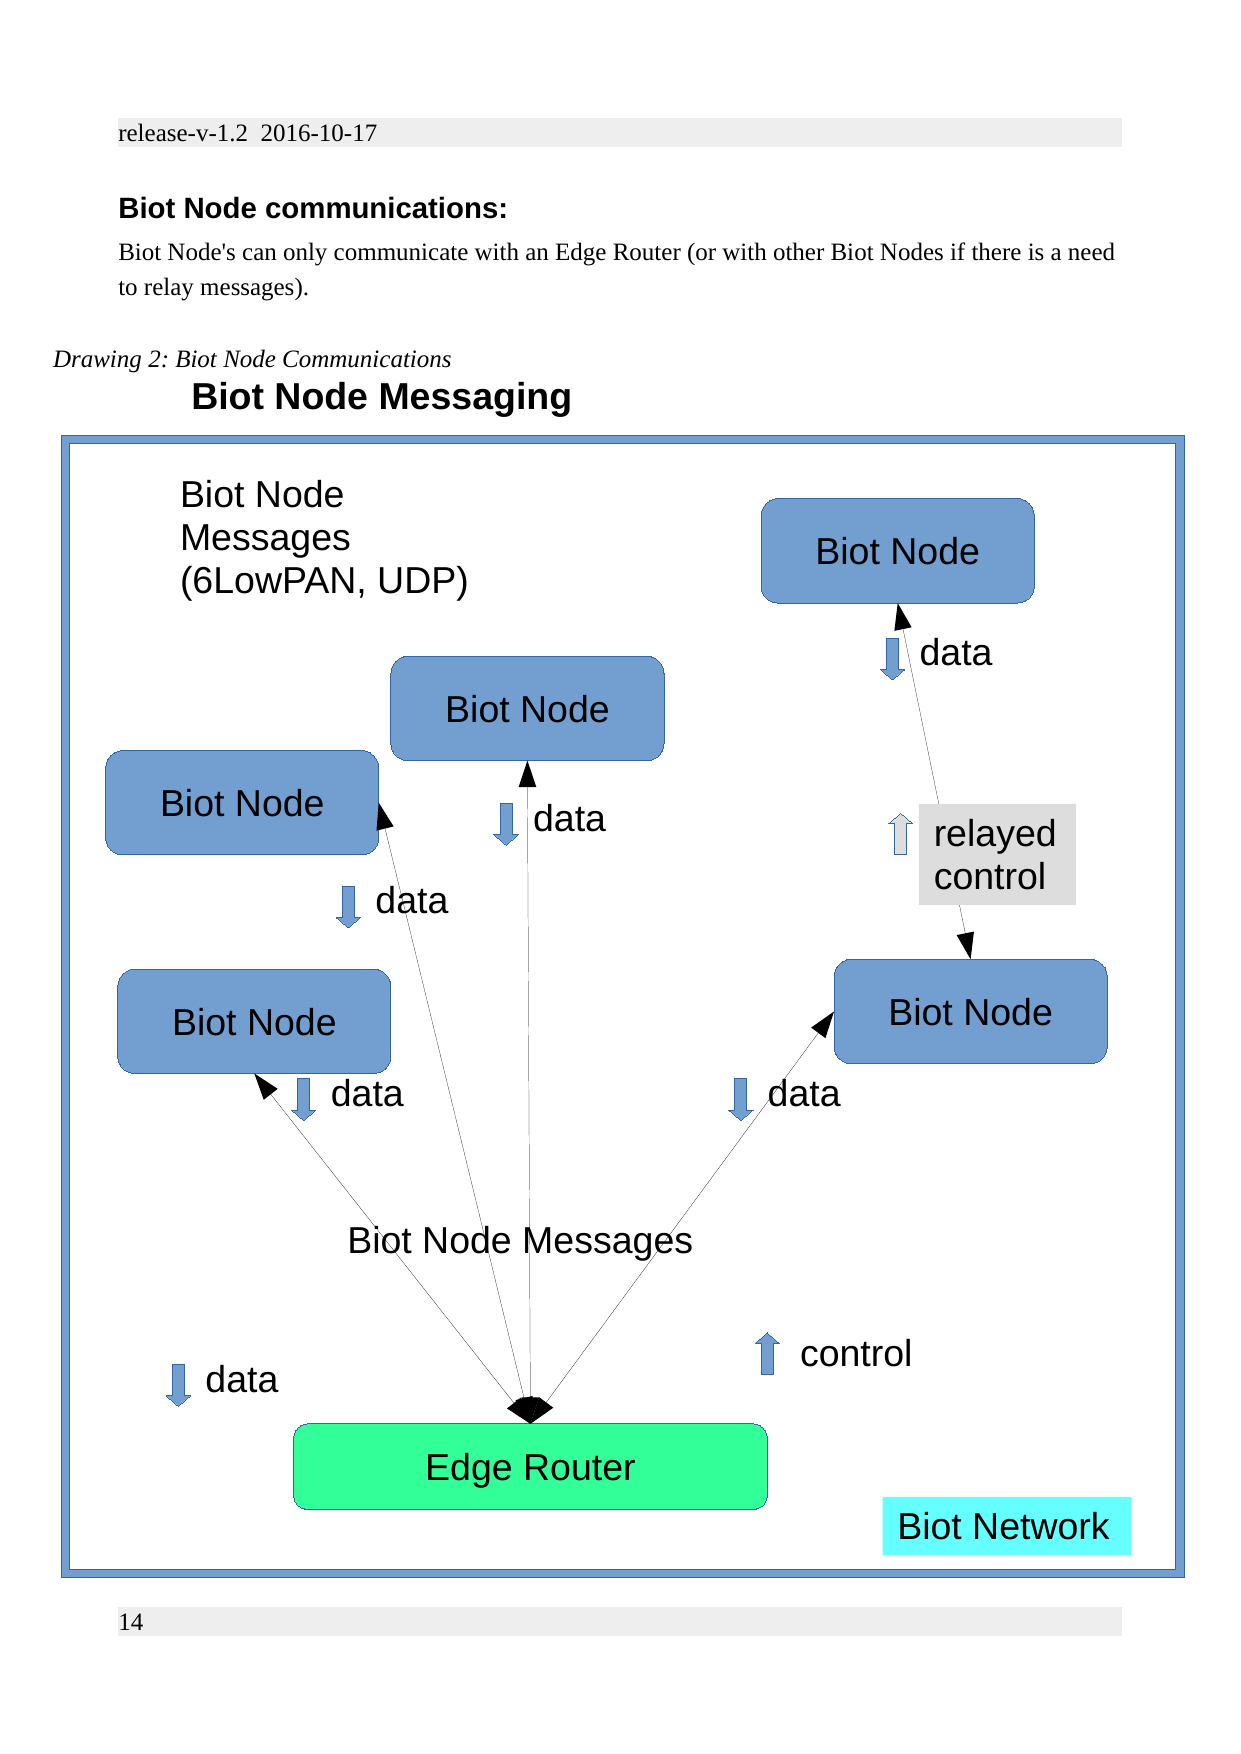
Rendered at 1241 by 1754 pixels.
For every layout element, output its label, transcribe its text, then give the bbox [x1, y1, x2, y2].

text Biot Node's can only communicate with an Edge Router (or with other Biot Nodes if there is a need to relay messages). [118, 237, 1122, 300]
subtitle Biot Node communications: [118, 191, 1122, 225]
text Drawing 2: Biot Node Communications [53, 344, 1191, 373]
